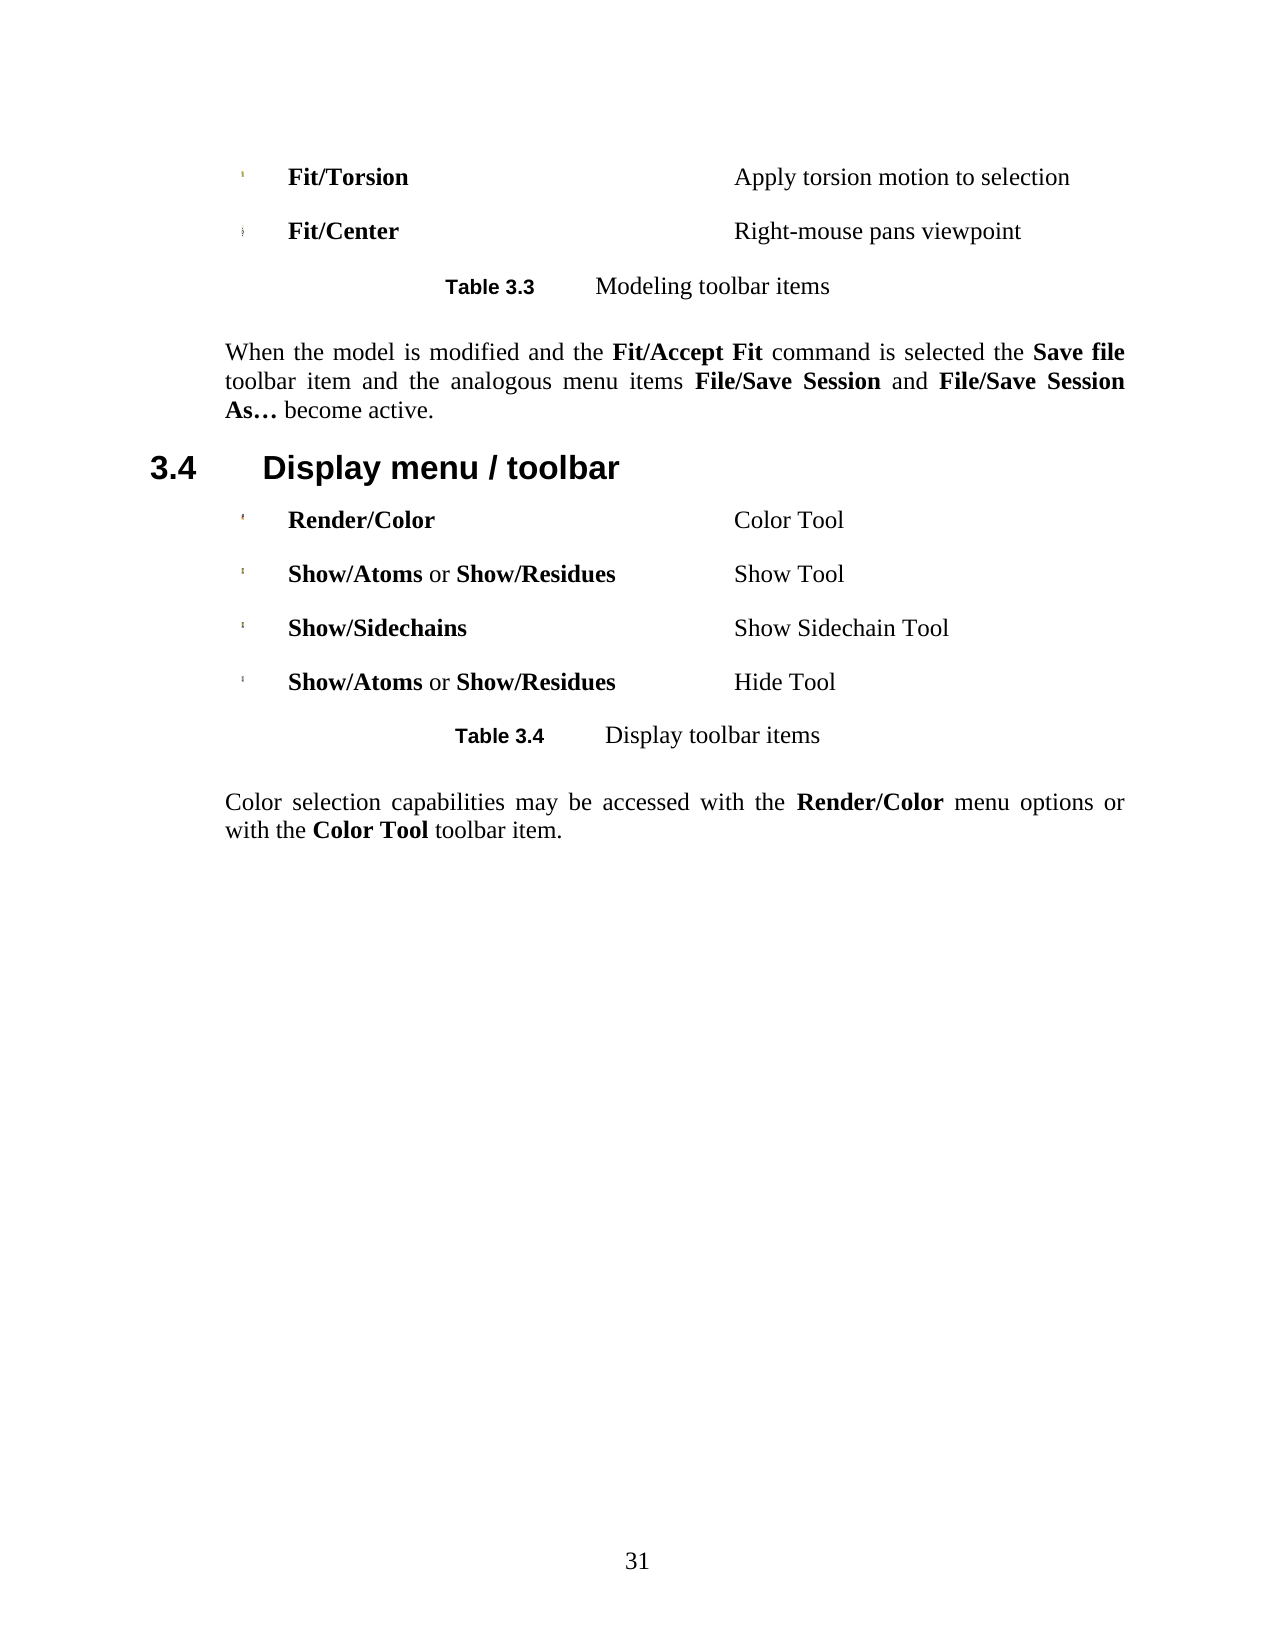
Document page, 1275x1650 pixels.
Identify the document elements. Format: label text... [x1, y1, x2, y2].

table_cell Hide Tool [723, 654, 1211, 708]
table_cell [214, 654, 277, 708]
text Table 3.3 Modeling toolbar items [150, 271, 1125, 300]
table_cell Show/Atoms or Show/Residues [277, 547, 723, 601]
table_cell Show Sidechain Tool [723, 601, 1211, 654]
text When the model is modified and the Fit/Accept Fit command is selected the Save file toolbar item and the analogous menu items File/Save Session and File/Save Session As… become active. [225, 337, 1125, 423]
table_cell [214, 204, 277, 258]
table_cell Right-mouse pans viewpoint [723, 204, 1211, 258]
table_cell Apply torsion motion to selection [723, 150, 1211, 204]
table_cell Fit/Center [277, 204, 723, 258]
table_cell [214, 601, 277, 654]
table_cell [214, 150, 277, 204]
table_header Render/Color [277, 493, 723, 547]
table_cell Show Tool [723, 547, 1211, 601]
text Table 3.4 Display toolbar items [150, 721, 1125, 749]
table_cell Show/Sidechains [277, 601, 723, 654]
table_header [214, 493, 277, 547]
subtitle Display menu / toolbar [150, 448, 1125, 487]
table_cell [214, 547, 277, 601]
table_header Color Tool [723, 493, 1211, 547]
table_cell Show/Atoms or Show/Residues [277, 654, 723, 708]
table_cell Fit/Torsion [277, 150, 723, 204]
text Color selection capabilities may be accessed with the Render/Color menu options or with the Color Tool toolbar item. [225, 787, 1125, 844]
